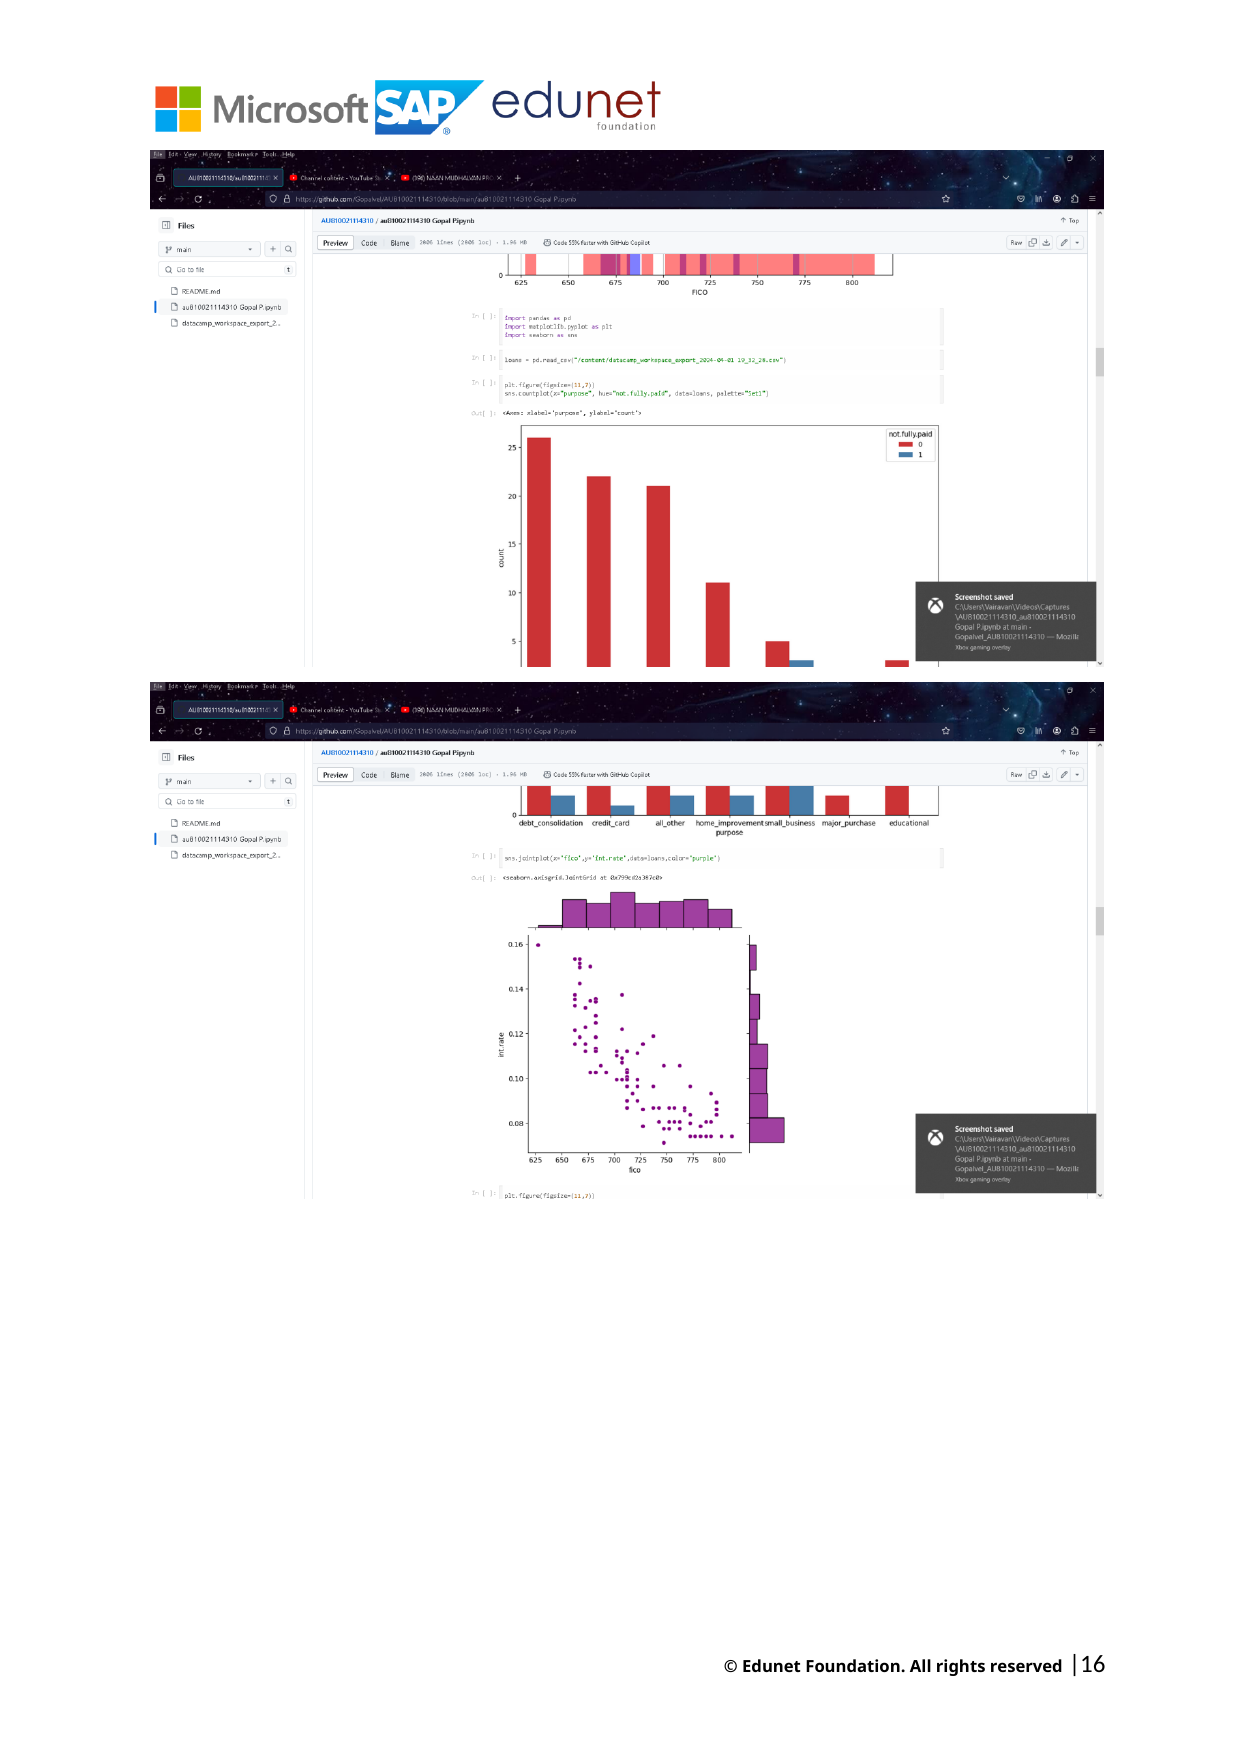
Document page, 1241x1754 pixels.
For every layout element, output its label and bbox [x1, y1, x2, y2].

picture [150, 150, 1104, 667]
picture [150, 75, 668, 136]
picture [150, 682, 1104, 1199]
